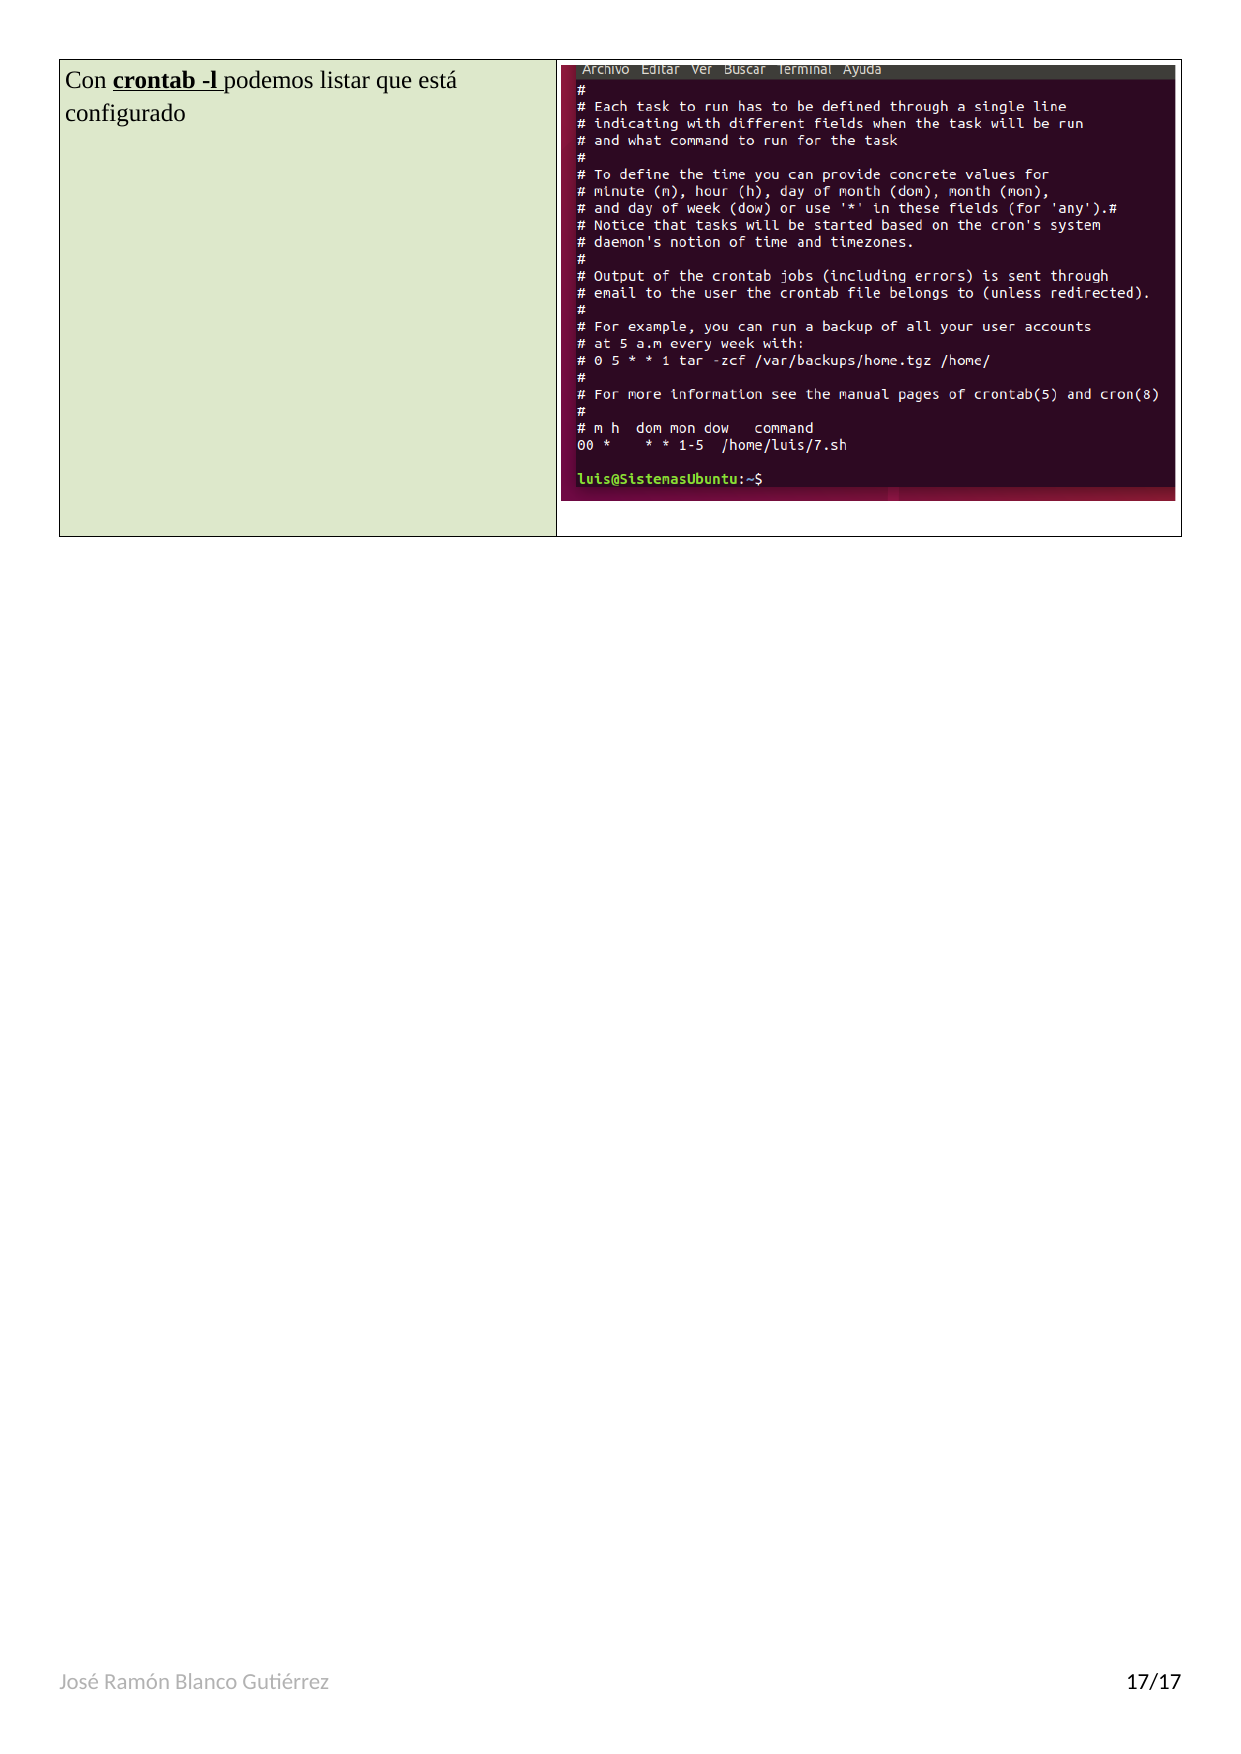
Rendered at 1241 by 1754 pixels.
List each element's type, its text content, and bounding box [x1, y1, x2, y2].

table_cell [557, 60, 1181, 536]
picture [561, 65, 1176, 501]
table_cell Con crontab -l podemos listar que está configurado [60, 60, 556, 536]
